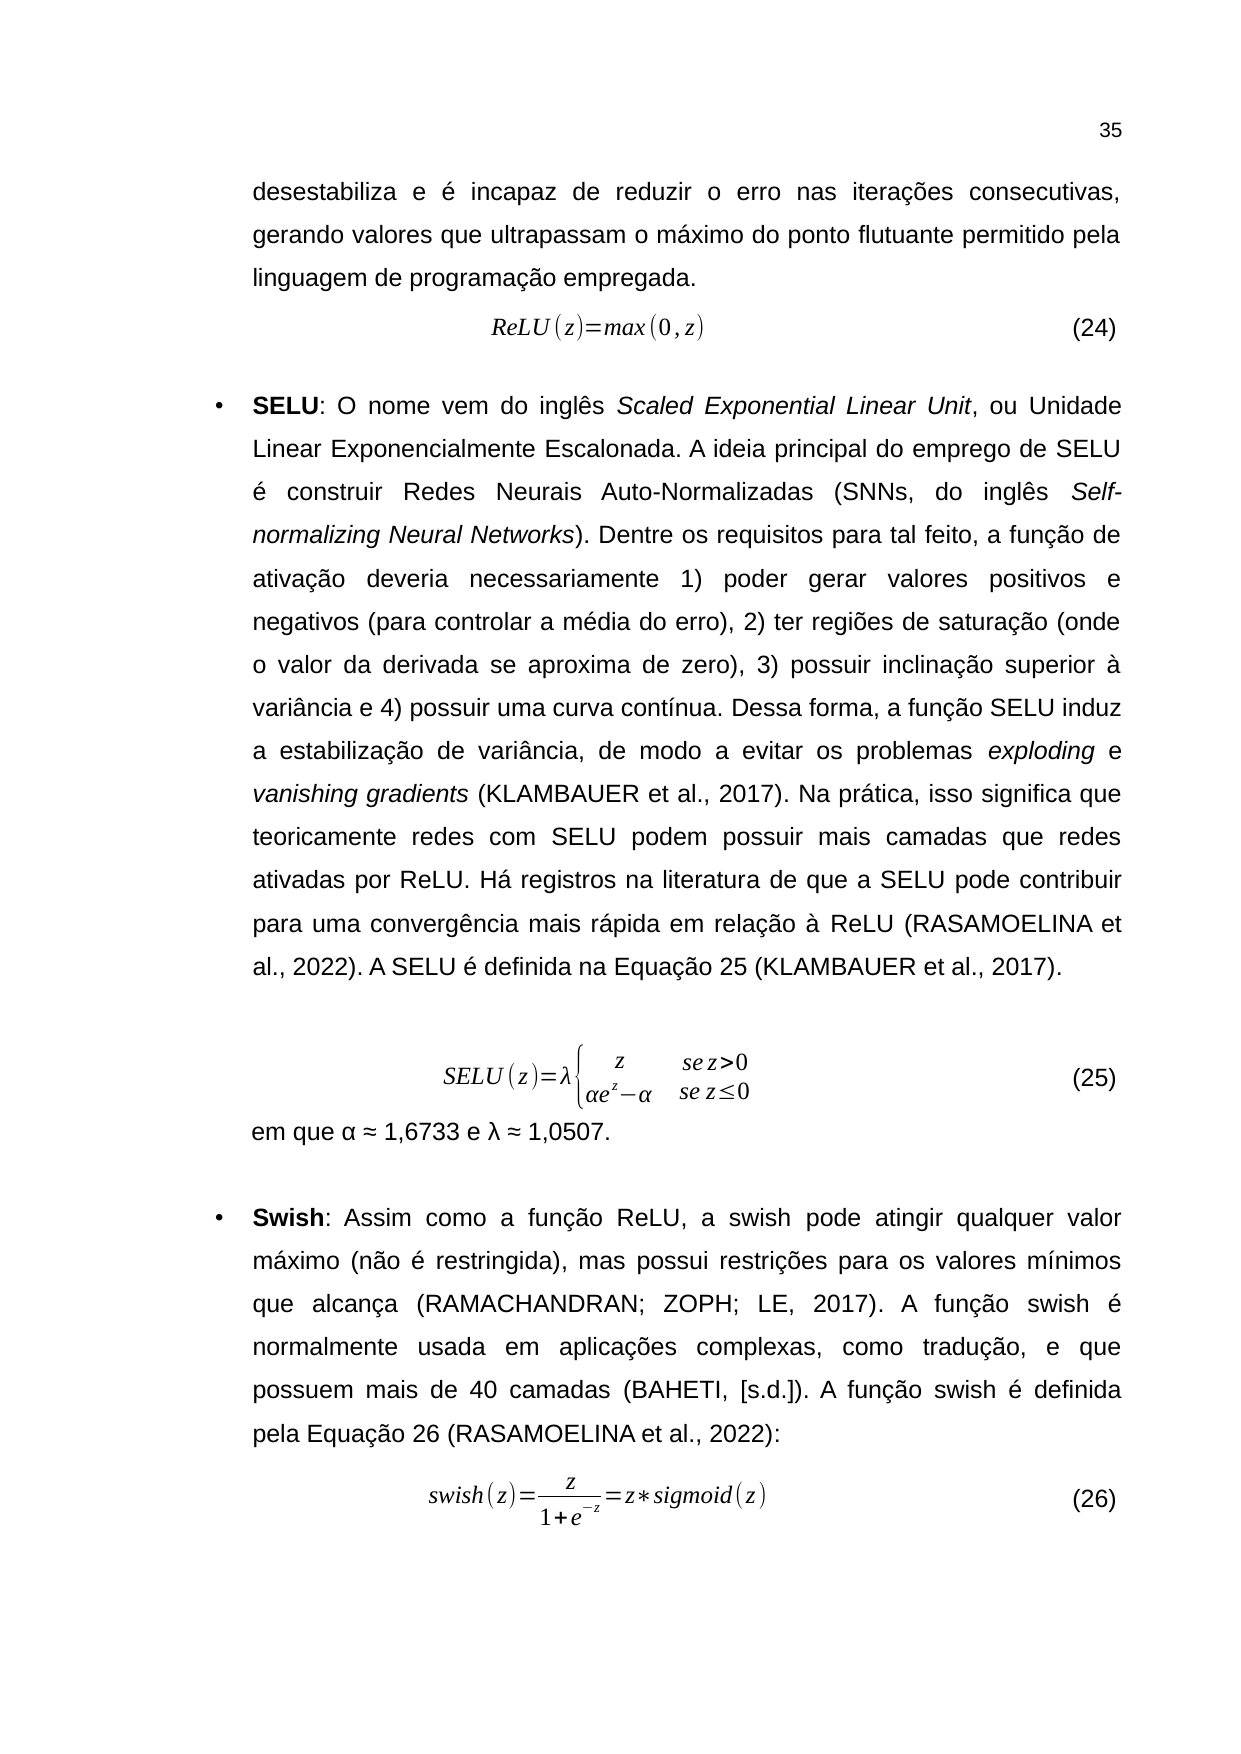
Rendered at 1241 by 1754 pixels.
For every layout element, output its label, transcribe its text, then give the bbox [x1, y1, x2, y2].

table_header [177, 306, 1017, 348]
table_header [177, 1038, 1017, 1117]
text em que α ≈ 1,6733 e λ ≈ 1,0507. [177, 1117, 1122, 1145]
table_header (26) [1017, 1462, 1122, 1536]
table_header (24) [1017, 306, 1122, 348]
table_header [177, 1462, 1017, 1536]
table_header (25) [1017, 1038, 1122, 1117]
list SELU: O nome vem do inglês Scaled Exponential Linear Unit, ou Unidade Linear Exponencialmente Escalonada. A ideia principal do emprego de SELU é construir Redes Neurais Auto-Normalizadas (SNNs, do inglês Self-normalizing Neural Networks). Dentre os requisitos para tal feito, a função de ativação deveria necessariamente 1) poder gerar valores positivos e negativos (para controlar a média do erro), 2) ter regiões de saturação (onde o valor da derivada se aproxima de zero), 3) possuir inclinação superior à variância e 4) possuir uma curva contínua. Dessa forma, a função SELU induz a estabilização de variância, de modo a evitar os problemas exploding e vanishing gradients (KLAMBAUER et al., 2017). Na prática, isso significa que teoricamente redes com SELU podem possuir mais camadas que redes ativadas por ReLU. Há registros na literatura de que a SELU pode contribuir para uma convergência mais rápida em relação à ReLU (RASAMOELINA et al., 2022). A SELU é definida na Equação 25 (KLAMBAUER et al., 2017). [215, 391, 1122, 980]
list Swish: Assim como a função ReLU, a swish pode atingir qualquer valor máximo (não é restringida), mas possui restrições para os valores mínimos que alcança (RAMACHANDRAN; ZOPH; LE, 2017). A função swish é normalmente usada em aplicações complexas, como tradução, e que possuem mais de 40 camadas (BAHETI, [s.d.]). A função swish é definida pela Equação 26 (RASAMOELINA et al., 2022): [215, 1203, 1122, 1447]
list desestabiliza e é incapaz de reduzir o erro nas iterações consecutivas, gerando valores que ultrapassam o máximo do ponto flutuante permitido pela linguagem de programação empregada. [215, 177, 1122, 292]
